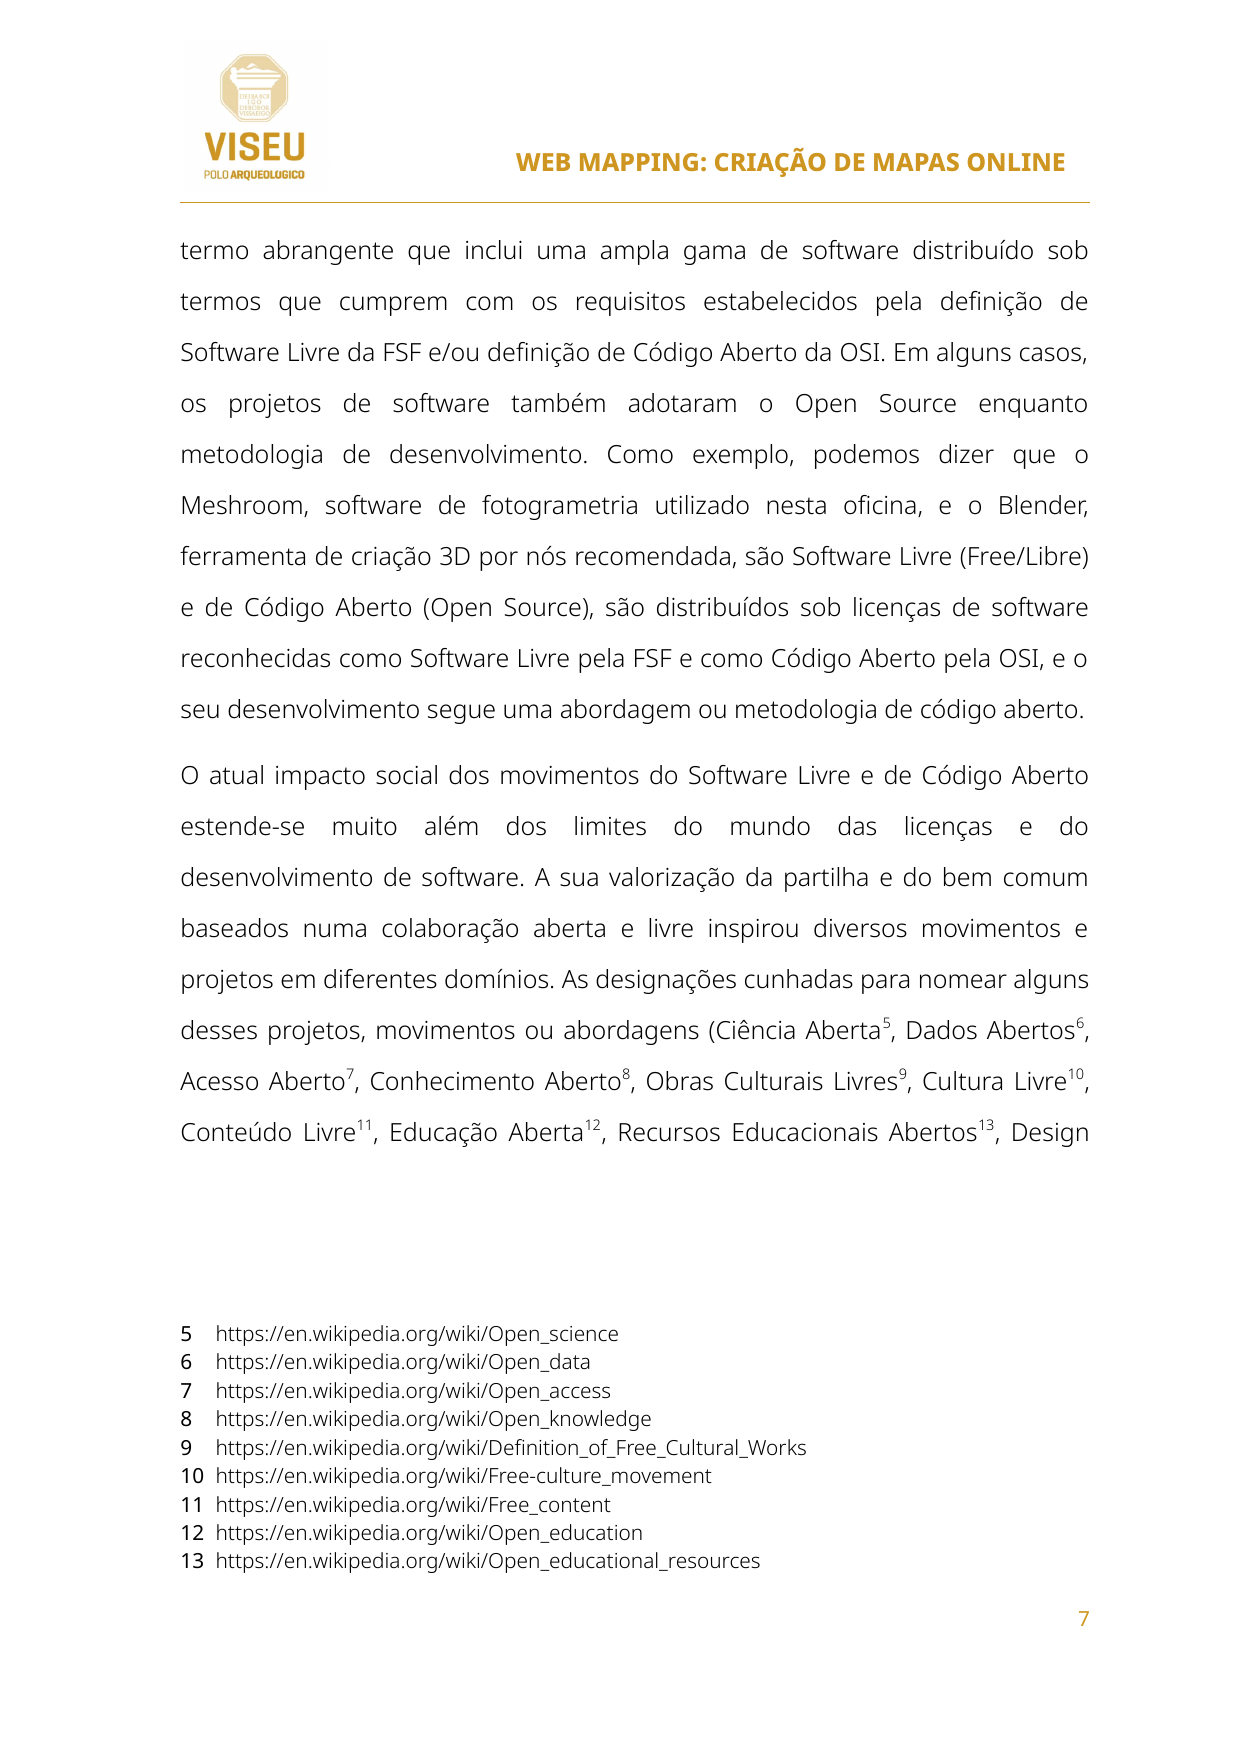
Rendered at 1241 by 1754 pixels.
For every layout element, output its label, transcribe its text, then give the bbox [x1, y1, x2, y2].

text O atual impacto social dos movimentos do Software Livre e de Código Aberto estende-se muito além dos limites do mundo das licenças e do desenvolvimento de software. A sua valorização da partilha e do bem comum baseados numa colaboração aberta e livre inspirou diversos movimentos e projetos em diferentes domínios. As designações cunhadas para nomear alguns desses projetos, movimentos ou abordagens (Ciência Aberta, Dados Abertos, Acesso Aberto, Conhecimento Aberto, Obras Culturais Livres, Cultura Livre, Conteúdo Livre, Educação Aberta, Recursos Educacionais Abertos, Design Aberto, Hardware Aberto, Governo Aberto, Arquitetura de Código Aberto, Jornalismo de Código Aberto, etc.) testemunham ou sugerem, no mínimo, algum nível de partilha dos princípios e fundamentos éticos que sustentam os movimentos de Software Livre e Código Aberto. [180, 757, 1090, 1149]
text https://en.wikipedia.org/wiki/Open_education [180, 1518, 1090, 1547]
text https://en.wikipedia.org/wiki/Open_access [180, 1376, 1090, 1404]
text https://en.wikipedia.org/wiki/Definition_of_Free_Cultural_Works [180, 1433, 1090, 1461]
text https://en.wikipedia.org/wiki/Free_content [180, 1490, 1090, 1518]
text termo abrangente que inclui uma ampla gama de software distribuído sob termos que cumprem com os requisitos estabelecidos pela definição de Software Livre da FSF e/ou definição de Código Aberto da OSI. Em alguns casos, os projetos de software também adotaram o Open Source enquanto metodologia de desenvolvimento. Como exemplo, podemos dizer que o Meshroom, software de fotogrametria utilizado nesta oficina, e o Blender, ferramenta de criação 3D por nós recomendada, são Software Livre (Free/Libre) e de Código Aberto (Open Source), são distribuídos sob licenças de software reconhecidas como Software Livre pela FSF e como Código Aberto pela OSI, e o seu desenvolvimento segue uma abordagem ou metodologia de código aberto. [180, 232, 1090, 726]
text https://en.wikipedia.org/wiki/Open_science [180, 1319, 1090, 1347]
text https://en.wikipedia.org/wiki/Open_educational_resources [180, 1547, 1090, 1575]
text https://en.wikipedia.org/wiki/Open_data [180, 1347, 1090, 1376]
text https://en.wikipedia.org/wiki/Open_knowledge [180, 1404, 1090, 1433]
text https://en.wikipedia.org/wiki/Free-culture_movement [180, 1461, 1090, 1490]
